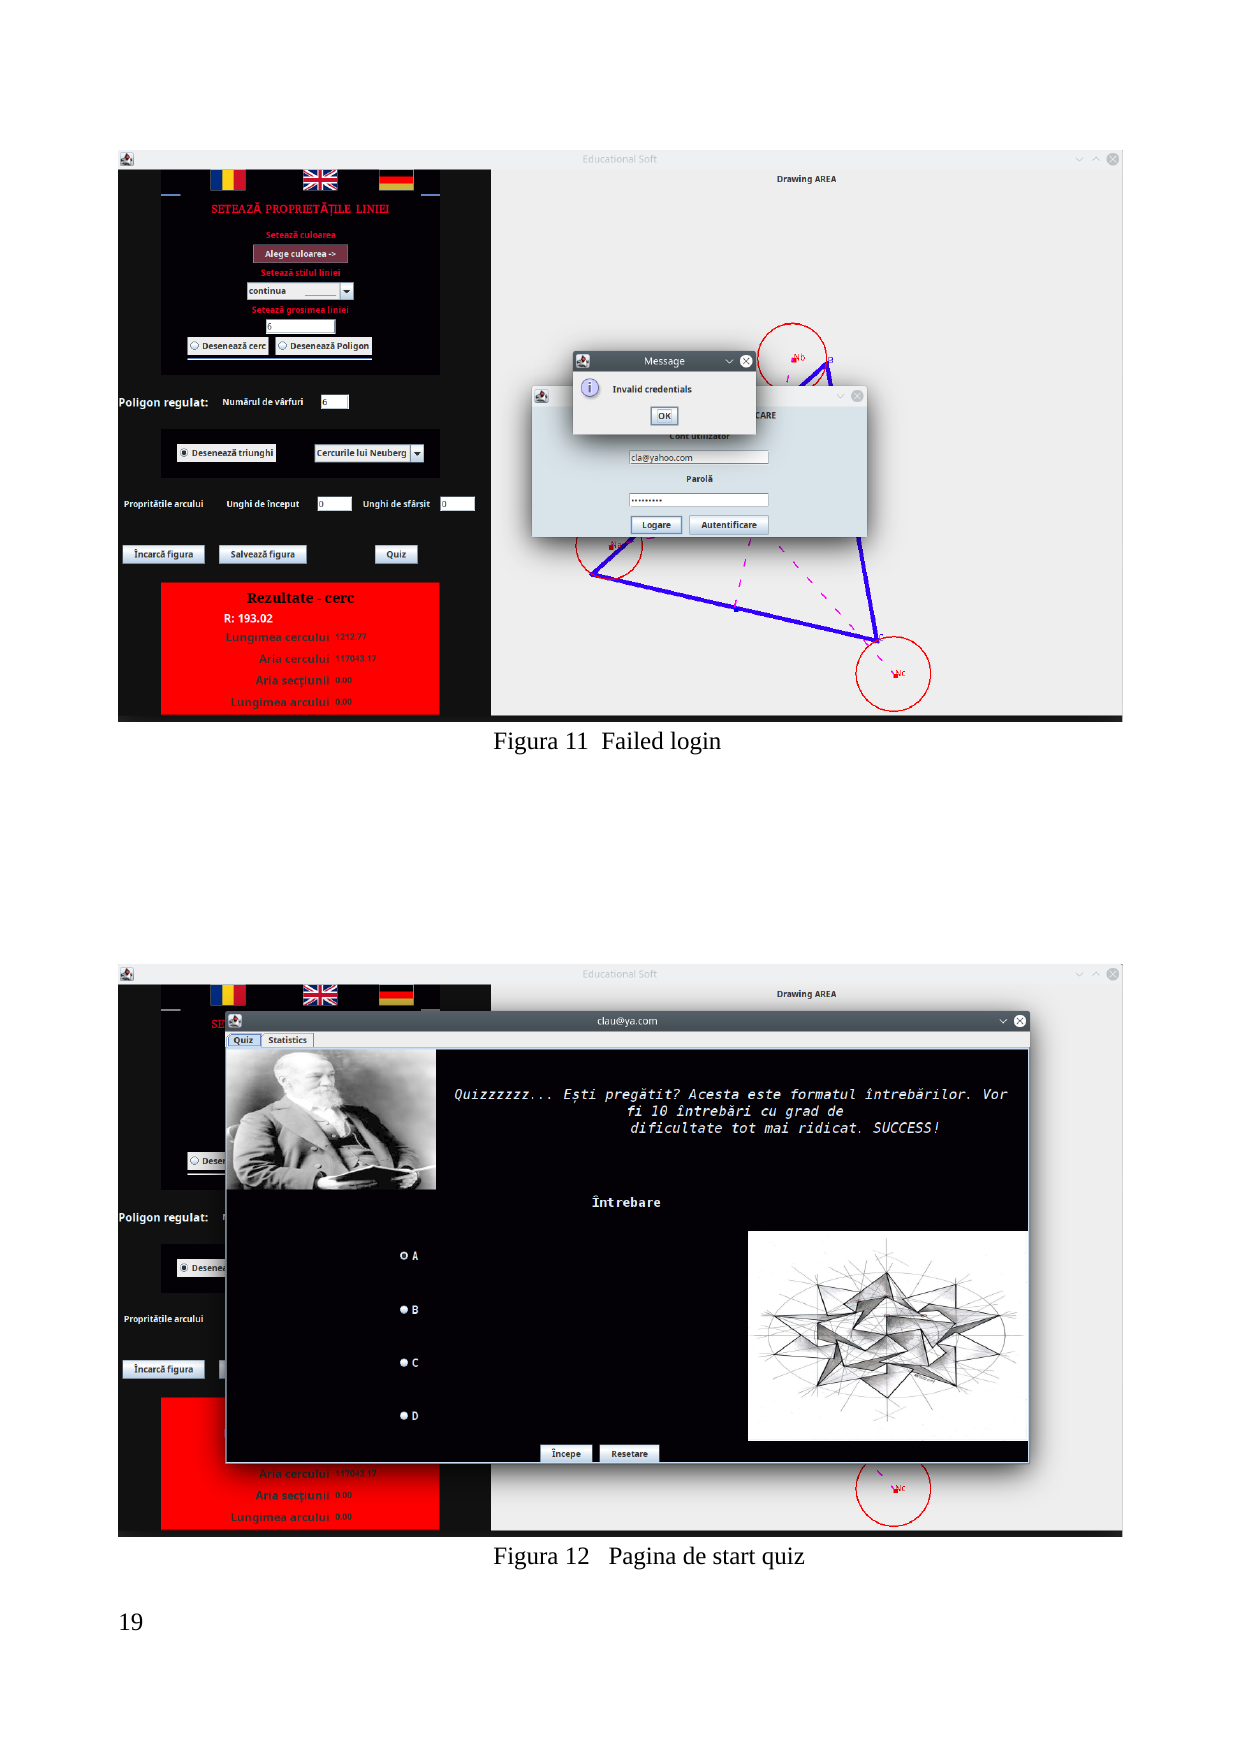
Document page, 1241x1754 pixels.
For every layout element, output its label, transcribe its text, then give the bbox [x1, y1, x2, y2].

picture [118, 964, 1123, 1537]
picture [118, 150, 1123, 722]
text Figura 12 Pagina de start quiz [118, 1537, 1122, 1569]
text Figura 11 Failed login [118, 722, 1122, 755]
